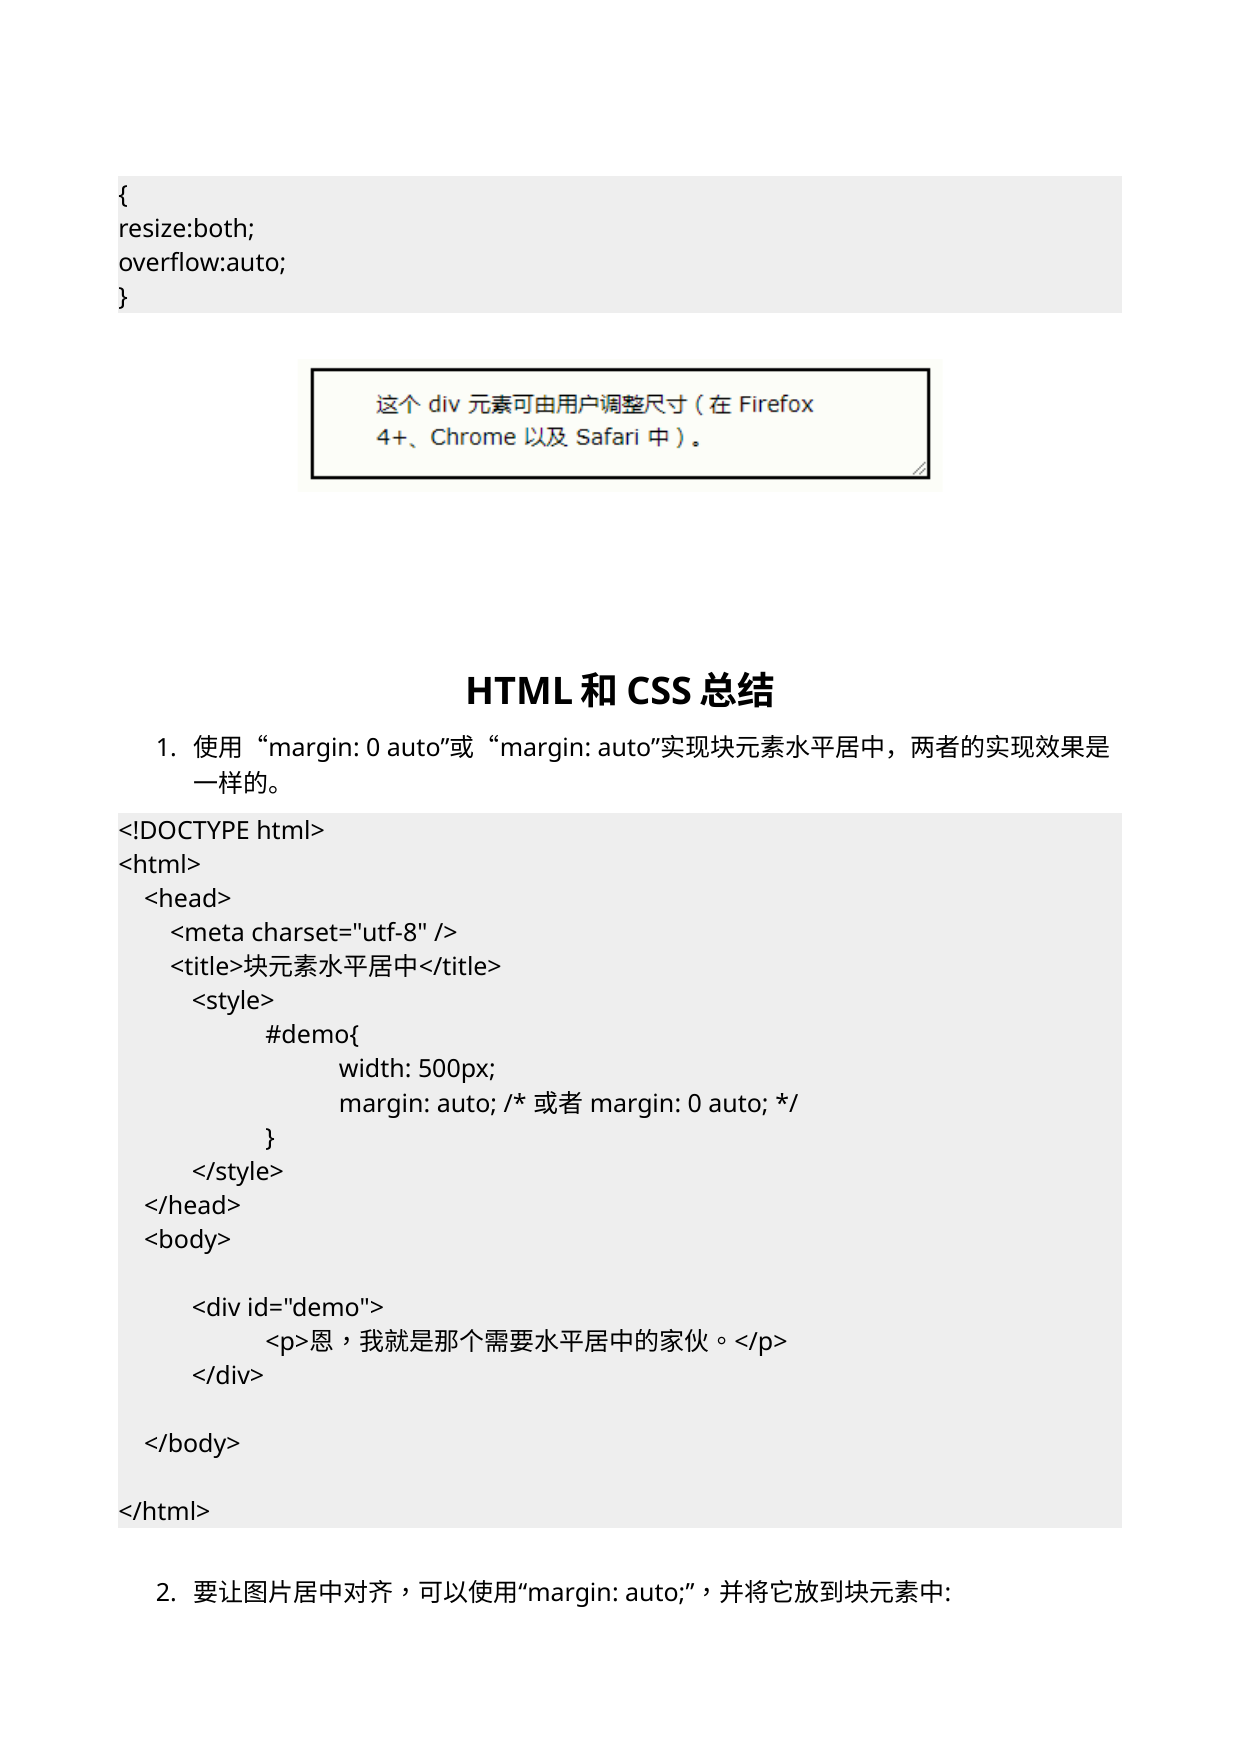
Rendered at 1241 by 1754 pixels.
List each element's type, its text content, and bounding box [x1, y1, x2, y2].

table_header <!DOCTYPE html> <html> <head> <meta charset="utf-8" /> <title>块元素水平居中</title> <style> #demo{ width: 500px; margin: auto; /* 或者 margin: 0 auto; */ } </style> </head> <body> <div id="demo"> <p>恩，我就是那个需要水平居中的家伙。</p> </div> </body> </html> [118, 813, 1122, 1528]
subtitle HTML和CSS总结 [118, 663, 1122, 715]
table_header { resize:both; overflow:auto; } [118, 176, 1122, 313]
picture [297, 359, 943, 492]
list 使用“margin: 0 auto”或“margin: auto”实现块元素水平居中，两者的实现效果是一样的。 [156, 728, 1122, 800]
list 要让图片居中对齐，可以使用“margin: auto;”，并将它放到块元素中: [156, 1574, 1122, 1609]
